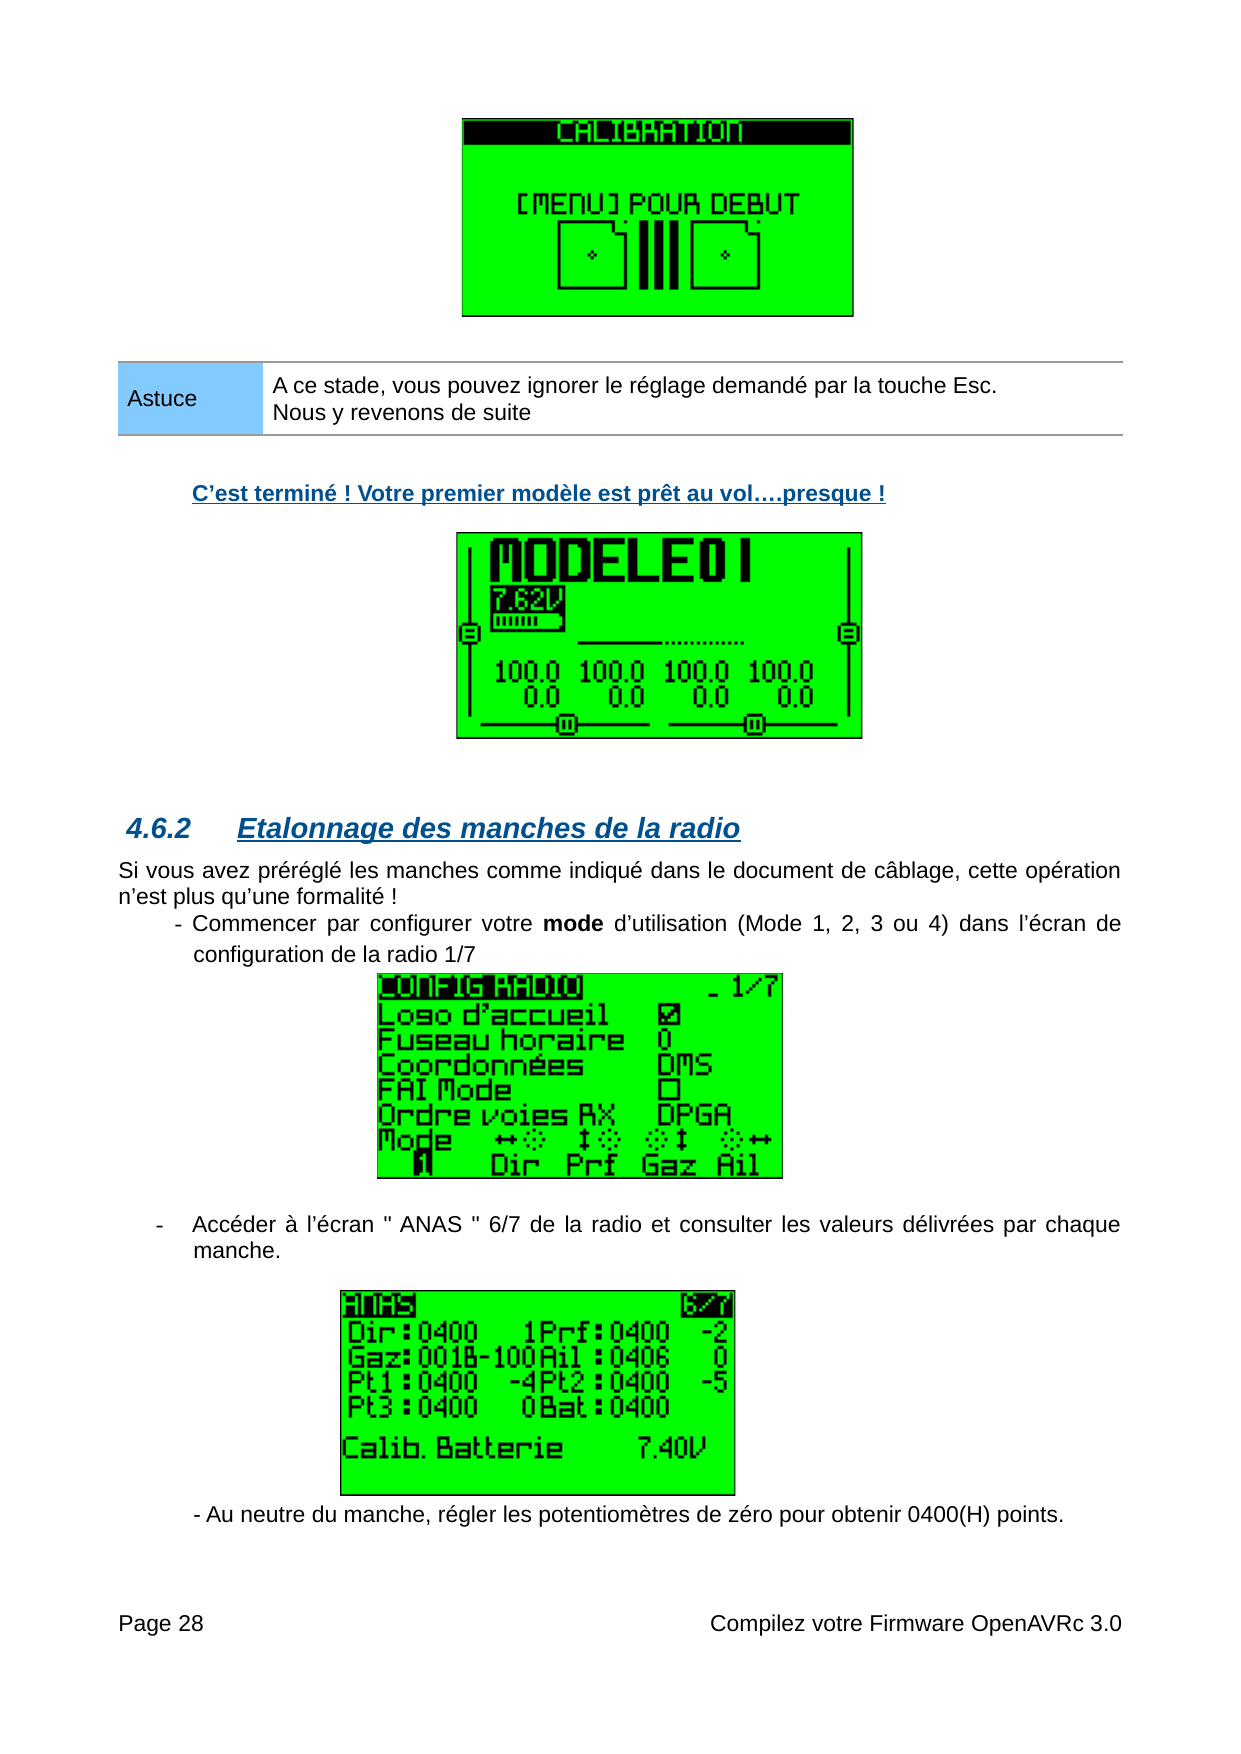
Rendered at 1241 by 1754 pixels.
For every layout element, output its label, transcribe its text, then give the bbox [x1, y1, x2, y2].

list Commencer par configurer votre mode d’utilisation (Mode 1, 2, 3 ou 4) dans l’écran de configuration de la radio 1/7 [174, 910, 1122, 968]
table_header Astuce [118, 363, 263, 434]
picture [377, 973, 783, 1179]
picture [456, 532, 863, 739]
text Si vous avez préréglé les manches comme indiqué dans le document de câblage, cette opération n’est plus qu’une formalité ! [118, 857, 1122, 910]
list Accéder à l’écran '' ANAS '' 6/7 de la radio et consulter les valeurs délivrées par chaque manche. [156, 1211, 1122, 1263]
picture [461, 118, 854, 317]
text - Au neutre du manche, régler les potentiomètres de zéro pour obtenir 0400(H) points. [118, 1501, 1122, 1527]
text C’est terminé ! Votre premier modèle est prêt au vol….presque ! [118, 480, 1122, 506]
picture [340, 1290, 736, 1496]
table_header A ce stade, vous pouvez ignorer le réglage demandé par la touche Esc. Nous y revenons de suite [264, 363, 1122, 434]
subtitle Etalonnage des manches de la radio [118, 811, 1122, 844]
